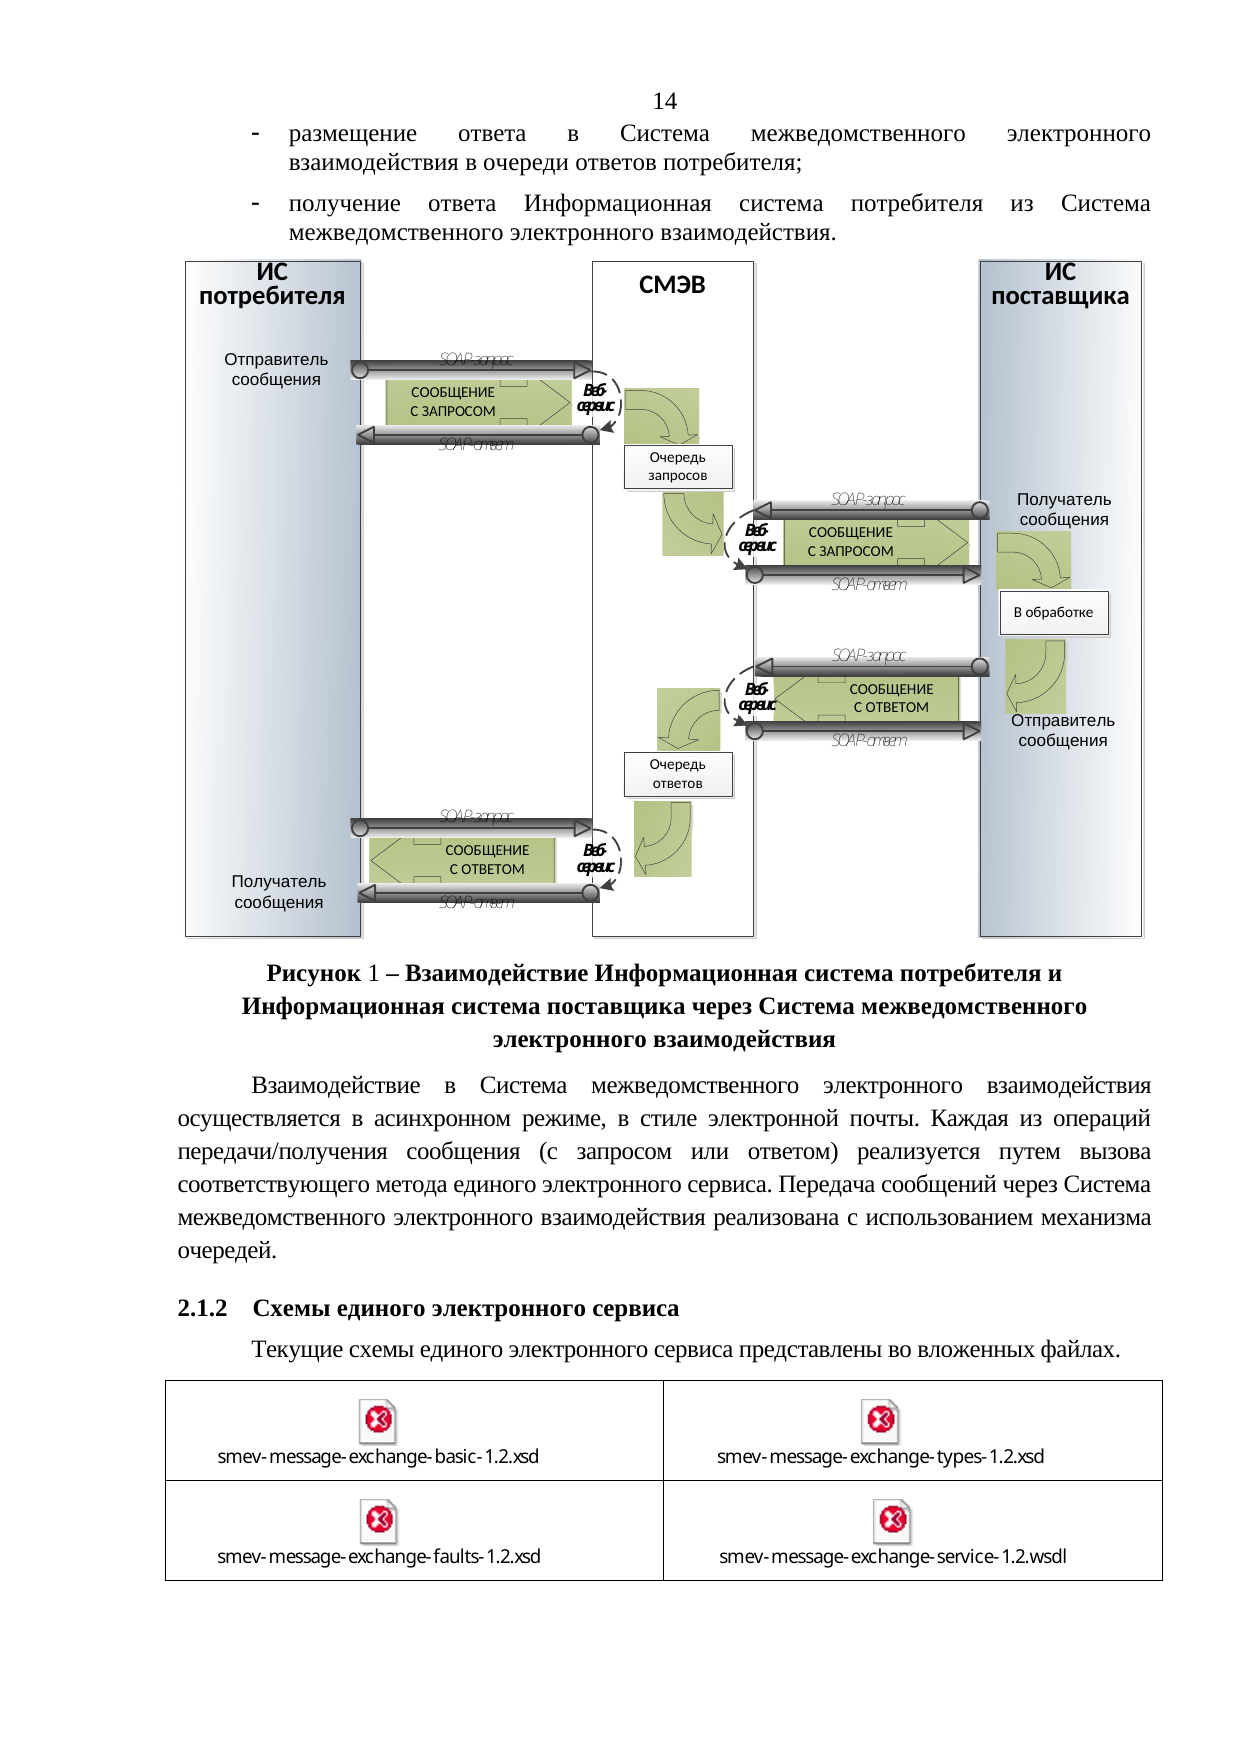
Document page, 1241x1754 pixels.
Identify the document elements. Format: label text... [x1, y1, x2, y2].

text Взаимодействие в Система межведомственного электронного взаимодействия осуществляется в асинхронном режиме, в стиле электронной почты. Каждая из операций передачи/получения сообщения (с запросом или ответом) реализуется путем вызова соответствующего метода единого электронного сервиса. Передача сообщений через Система межведомственного электронного взаимодействия реализована с использованием механизма очередей. [177, 1070, 1152, 1264]
table_header [664, 1381, 1162, 1480]
text Текущие схемы единого электронного сервиса представлены во вложенных файлах. [177, 1334, 1152, 1363]
table_header [166, 1381, 663, 1480]
table_cell [664, 1481, 1162, 1580]
list размещение ответа в Система межведомственного электронного взаимодействия в очереди ответов потребителя; [251, 118, 1152, 176]
list получение ответа Информационная система потребителя из Система межведомственного электронного взаимодействия. [251, 188, 1152, 246]
text Рисунок 1 – Взаимодействие Информационная система потребителя и Информационная система поставщика через Система межведомственного электронного взаимодействия [177, 958, 1152, 1053]
table_cell [166, 1481, 663, 1580]
subtitle Схемы единого электронного сервиса [177, 1293, 1152, 1322]
